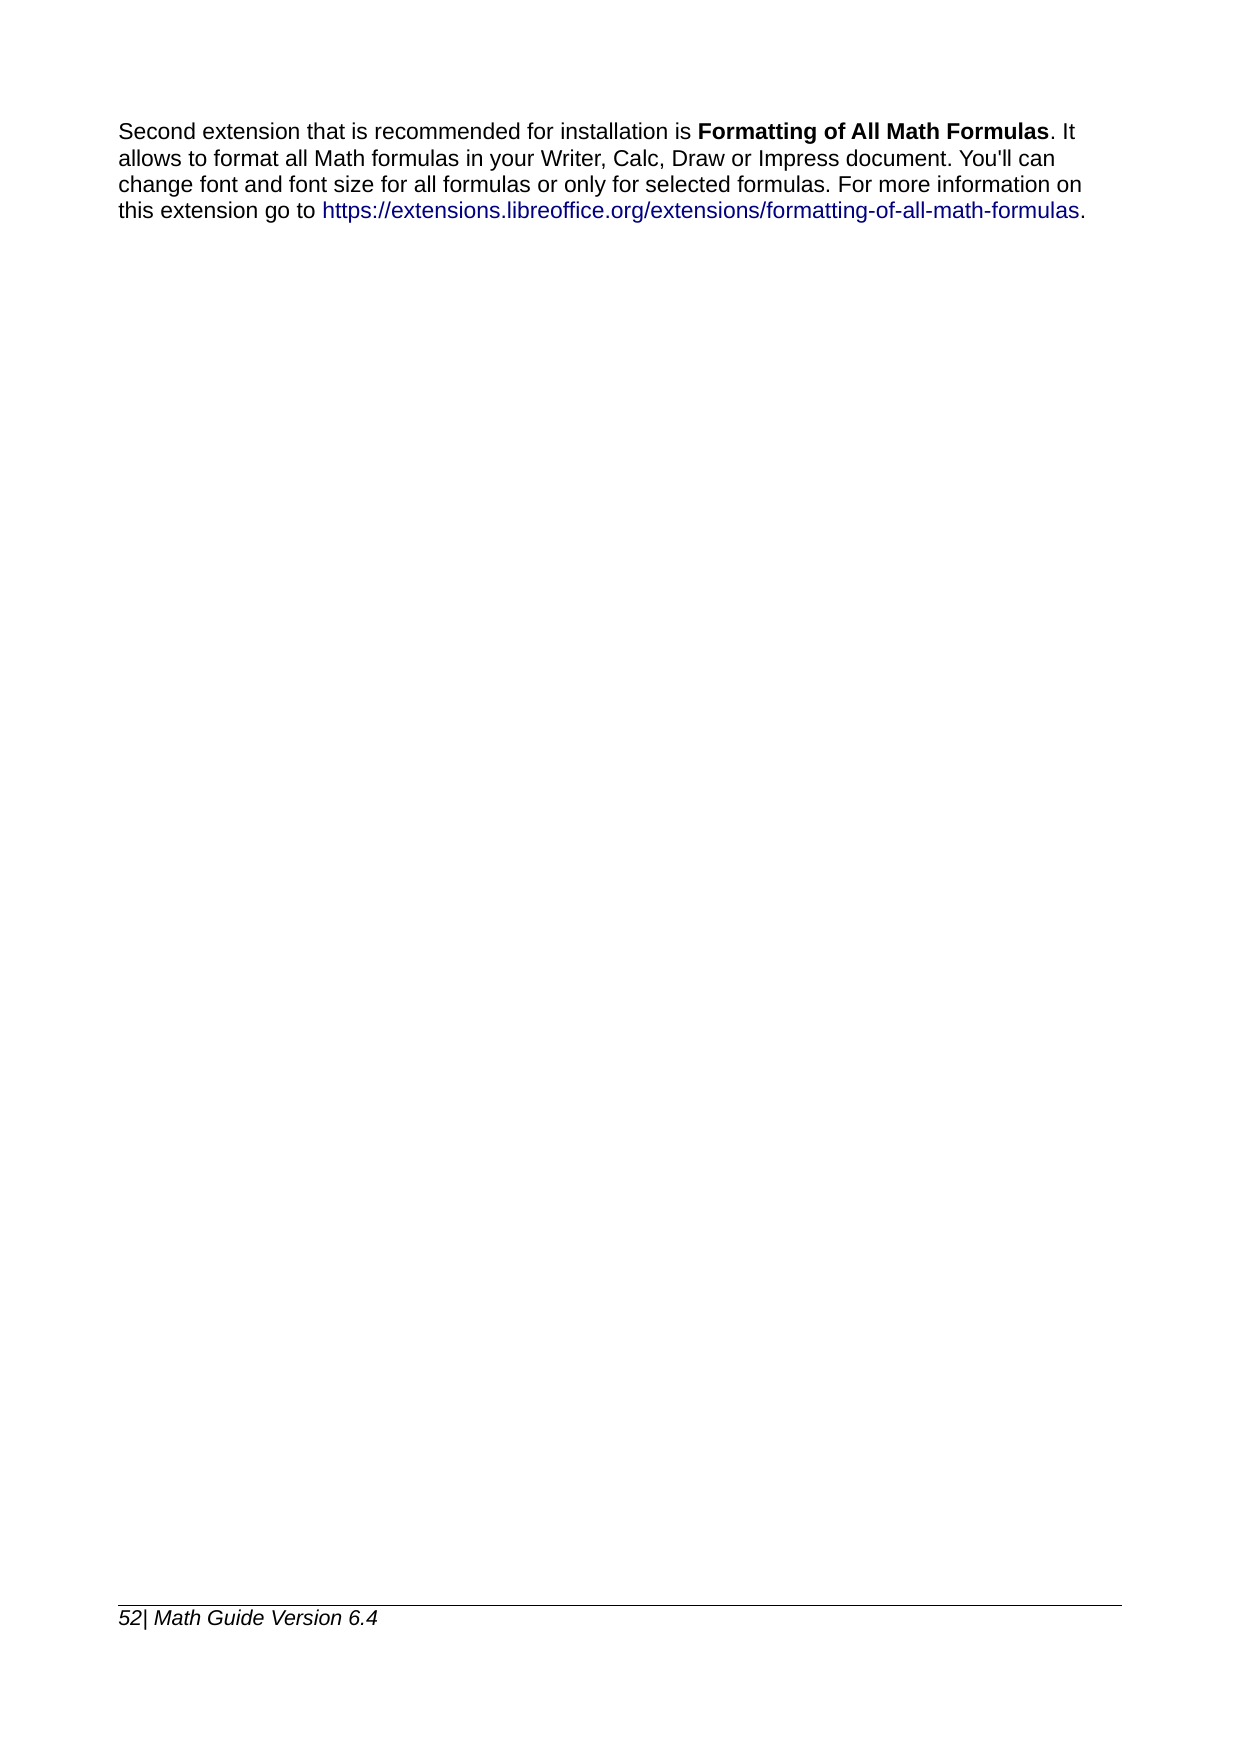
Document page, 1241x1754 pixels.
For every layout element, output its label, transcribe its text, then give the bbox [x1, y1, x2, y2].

text Second extension that is recommended for installation is Formatting of All Math Formulas. It allows to format all Math formulas in your Writer, Calc, Draw or Impress document. You'll can change font and font size for all formulas or only for selected formulas. For more information on this extension go to https://extensions.libreoffice.org/extensions/formatting-of-all-math-formulas. [118, 118, 1122, 223]
